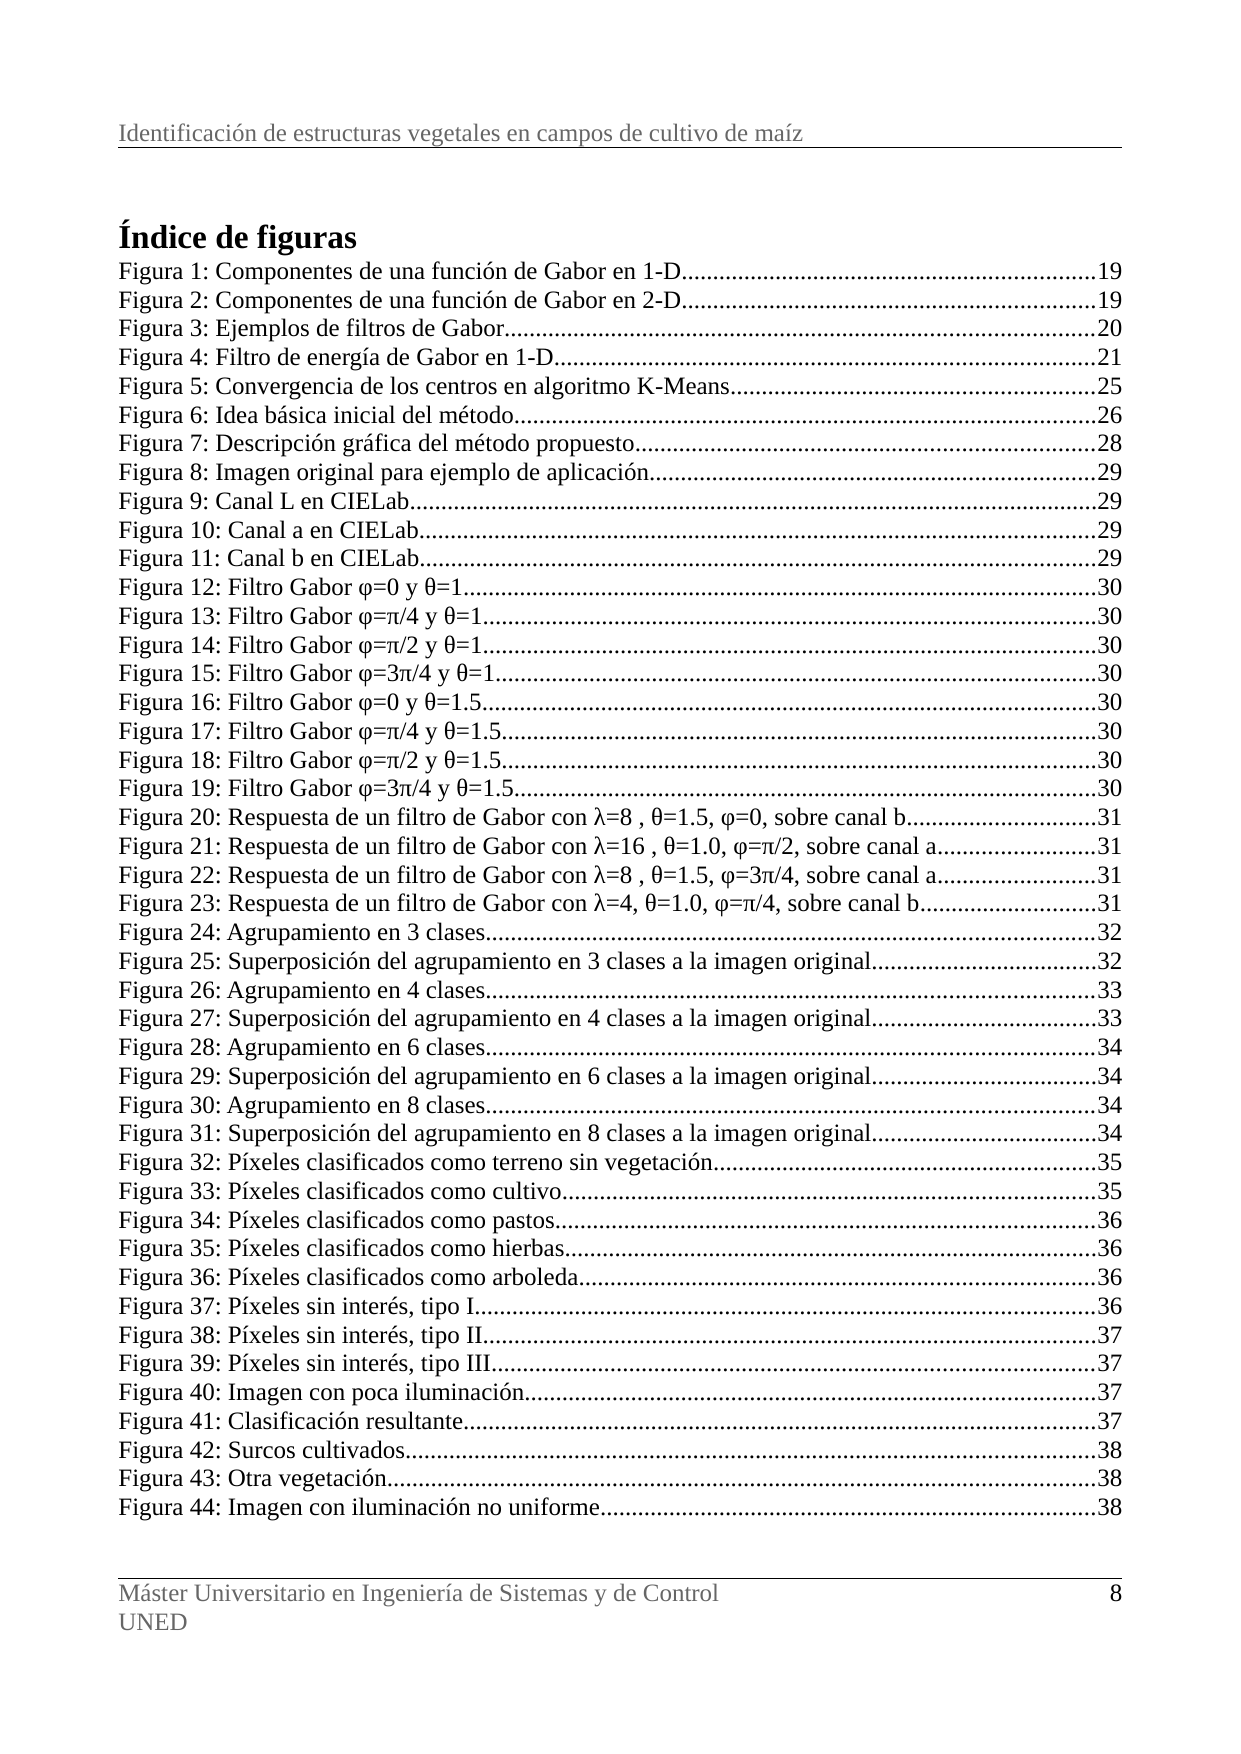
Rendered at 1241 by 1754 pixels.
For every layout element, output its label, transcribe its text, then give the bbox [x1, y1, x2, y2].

text Figura 1: Componentes de una función de Gabor en 1-D 19 [118, 256, 1122, 285]
text Figura 11: Canal b en CIELab 29 [118, 543, 1122, 572]
text Figura 12: Filtro Gabor φ=0 y θ=1 30 [118, 572, 1122, 601]
text Figura 41: Clasificación resultante 37 [118, 1406, 1122, 1435]
text Figura 29: Superposición del agrupamiento en 6 clases a la imagen original 34 [118, 1061, 1122, 1090]
text Figura 31: Superposición del agrupamiento en 8 clases a la imagen original 34 [118, 1118, 1122, 1147]
text Figura 30: Agrupamiento en 8 clases 34 [118, 1090, 1122, 1118]
text Figura 27: Superposición del agrupamiento en 4 clases a la imagen original 33 [118, 1003, 1122, 1032]
text Figura 5: Convergencia de los centros en algoritmo K-Means 25 [118, 371, 1122, 400]
text Figura 16: Filtro Gabor φ=0 y θ=1.5 30 [118, 687, 1122, 716]
text Figura 18: Filtro Gabor φ=π/2 y θ=1.5 30 [118, 745, 1122, 773]
text Figura 36: Píxeles clasificados como arboleda 36 [118, 1262, 1122, 1291]
text Figura 13: Filtro Gabor φ=π/4 y θ=1 30 [118, 601, 1122, 630]
text Figura 19: Filtro Gabor φ=3π/4 y θ=1.5 30 [118, 773, 1122, 802]
text Figura 25: Superposición del agrupamiento en 3 clases a la imagen original 32 [118, 946, 1122, 975]
text Figura 26: Agrupamiento en 4 clases 33 [118, 975, 1122, 1003]
text Figura 28: Agrupamiento en 6 clases 34 [118, 1032, 1122, 1061]
subtitle Índice de figuras [118, 218, 1122, 256]
text Figura 4: Filtro de energía de Gabor en 1-D 21 [118, 342, 1122, 371]
text Figura 35: Píxeles clasificados como hierbas 36 [118, 1233, 1122, 1262]
text Figura 43: Otra vegetación 38 [118, 1463, 1122, 1492]
text Figura 22: Respuesta de un filtro de Gabor con λ=8 , θ=1.5, φ=3π/4, sobre canal a 31 [118, 860, 1122, 888]
text Figura 9: Canal L en CIELab 29 [118, 486, 1122, 515]
text Figura 40: Imagen con poca iluminación 37 [118, 1377, 1122, 1406]
text Figura 20: Respuesta de un filtro de Gabor con λ=8 , θ=1.5, φ=0, sobre canal b 31 [118, 802, 1122, 831]
text Figura 42: Surcos cultivados 38 [118, 1435, 1122, 1463]
text Figura 33: Píxeles clasificados como cultivo 35 [118, 1176, 1122, 1205]
text Figura 24: Agrupamiento en 3 clases 32 [118, 917, 1122, 946]
text Figura 15: Filtro Gabor φ=3π/4 y θ=1 30 [118, 658, 1122, 687]
text Figura 8: Imagen original para ejemplo de aplicación 29 [118, 457, 1122, 486]
text Figura 32: Píxeles clasificados como terreno sin vegetación 35 [118, 1147, 1122, 1176]
text Figura 14: Filtro Gabor φ=π/2 y θ=1 30 [118, 630, 1122, 658]
text Figura 17: Filtro Gabor φ=π/4 y θ=1.5 30 [118, 716, 1122, 745]
text Figura 6: Idea básica inicial del método 26 [118, 400, 1122, 428]
text Figura 38: Píxeles sin interés, tipo II 37 [118, 1320, 1122, 1348]
text Figura 10: Canal a en CIELab 29 [118, 515, 1122, 543]
text Figura 3: Ejemplos de filtros de Gabor 20 [118, 313, 1122, 342]
text Figura 44: Imagen con iluminación no uniforme 38 [118, 1492, 1122, 1521]
text Figura 23: Respuesta de un filtro de Gabor con λ=4, θ=1.0, φ=π/4, sobre canal b 31 [118, 888, 1122, 917]
text Figura 7: Descripción gráfica del método propuesto 28 [118, 428, 1122, 457]
text Figura 2: Componentes de una función de Gabor en 2-D 19 [118, 285, 1122, 313]
text Figura 37: Píxeles sin interés, tipo I 36 [118, 1291, 1122, 1320]
text Figura 21: Respuesta de un filtro de Gabor con λ=16 , θ=1.0, φ=π/2, sobre canal a 31 [118, 831, 1122, 860]
text Figura 34: Píxeles clasificados como pastos 36 [118, 1205, 1122, 1233]
text Figura 39: Píxeles sin interés, tipo III 37 [118, 1348, 1122, 1377]
